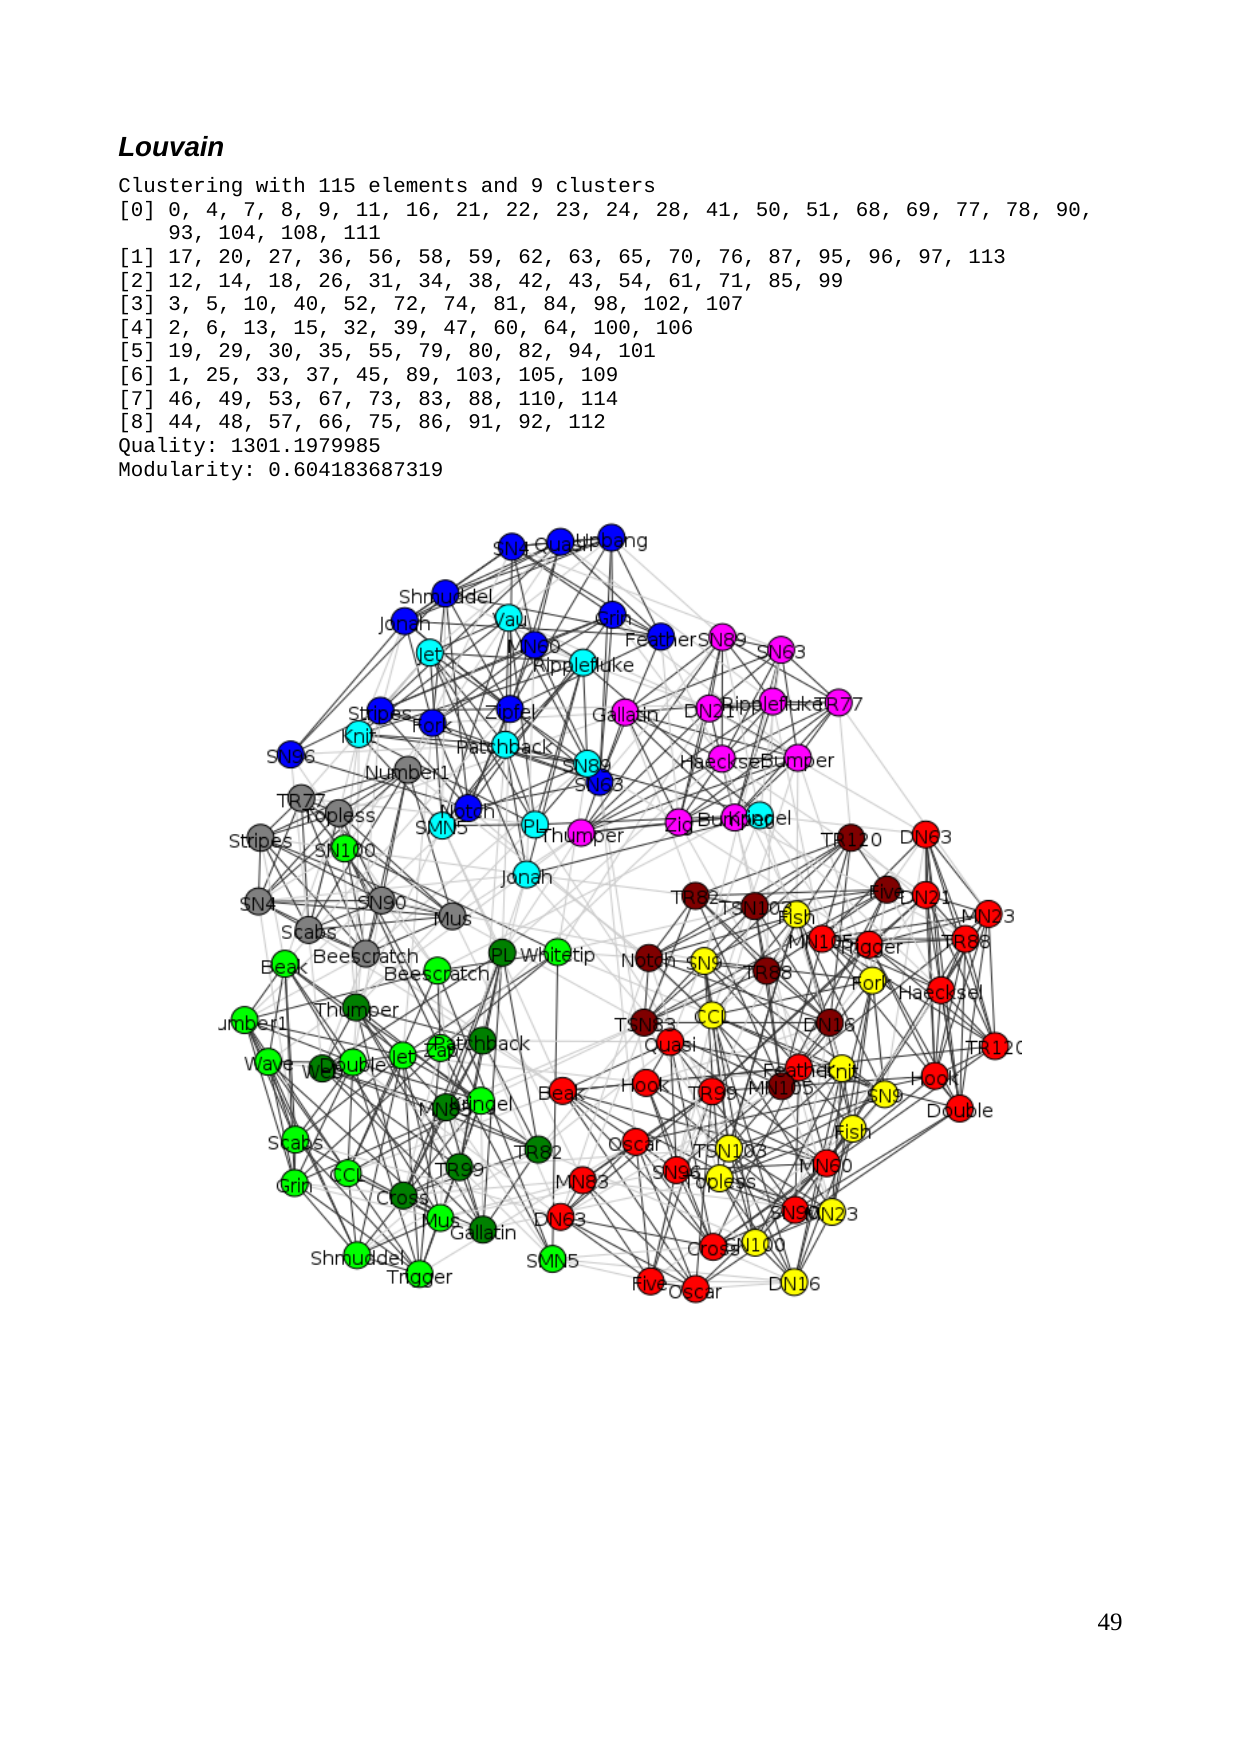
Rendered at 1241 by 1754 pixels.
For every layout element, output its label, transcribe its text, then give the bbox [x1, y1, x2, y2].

text [4] 2, 6, 13, 15, 32, 39, 47, 60, 64, 100, 106 [118, 317, 1122, 341]
text [1] 17, 20, 27, 36, 56, 58, 59, 62, 63, 65, 70, 76, 87, 95, 96, 97, 113 [118, 246, 1122, 269]
text [3] 3, 5, 10, 40, 52, 72, 74, 81, 84, 98, 102, 107 [118, 293, 1122, 317]
text Modularity: 0.604183687319 [118, 459, 1122, 482]
subtitle Louvain [118, 131, 1122, 162]
text Clustering with 115 elements and 9 clusters [118, 175, 1122, 199]
text 93, 104, 108, 111 [118, 222, 1122, 246]
text [8] 44, 48, 57, 66, 75, 86, 91, 92, 112 [118, 411, 1122, 435]
text [2] 12, 14, 18, 26, 31, 34, 38, 42, 43, 54, 61, 71, 85, 99 [118, 269, 1122, 293]
text [5] 19, 29, 30, 35, 55, 79, 80, 82, 94, 101 [118, 341, 1122, 364]
text [6] 1, 25, 33, 37, 45, 89, 103, 105, 109 [118, 364, 1122, 388]
text Quality: 1301.1979985 [118, 435, 1122, 459]
picture [218, 511, 1022, 1316]
text [7] 46, 49, 53, 67, 73, 83, 88, 110, 114 [118, 388, 1122, 411]
text [0] 0, 4, 7, 8, 9, 11, 16, 21, 22, 23, 24, 28, 41, 50, 51, 68, 69, 77, 78, 90, [118, 199, 1122, 222]
